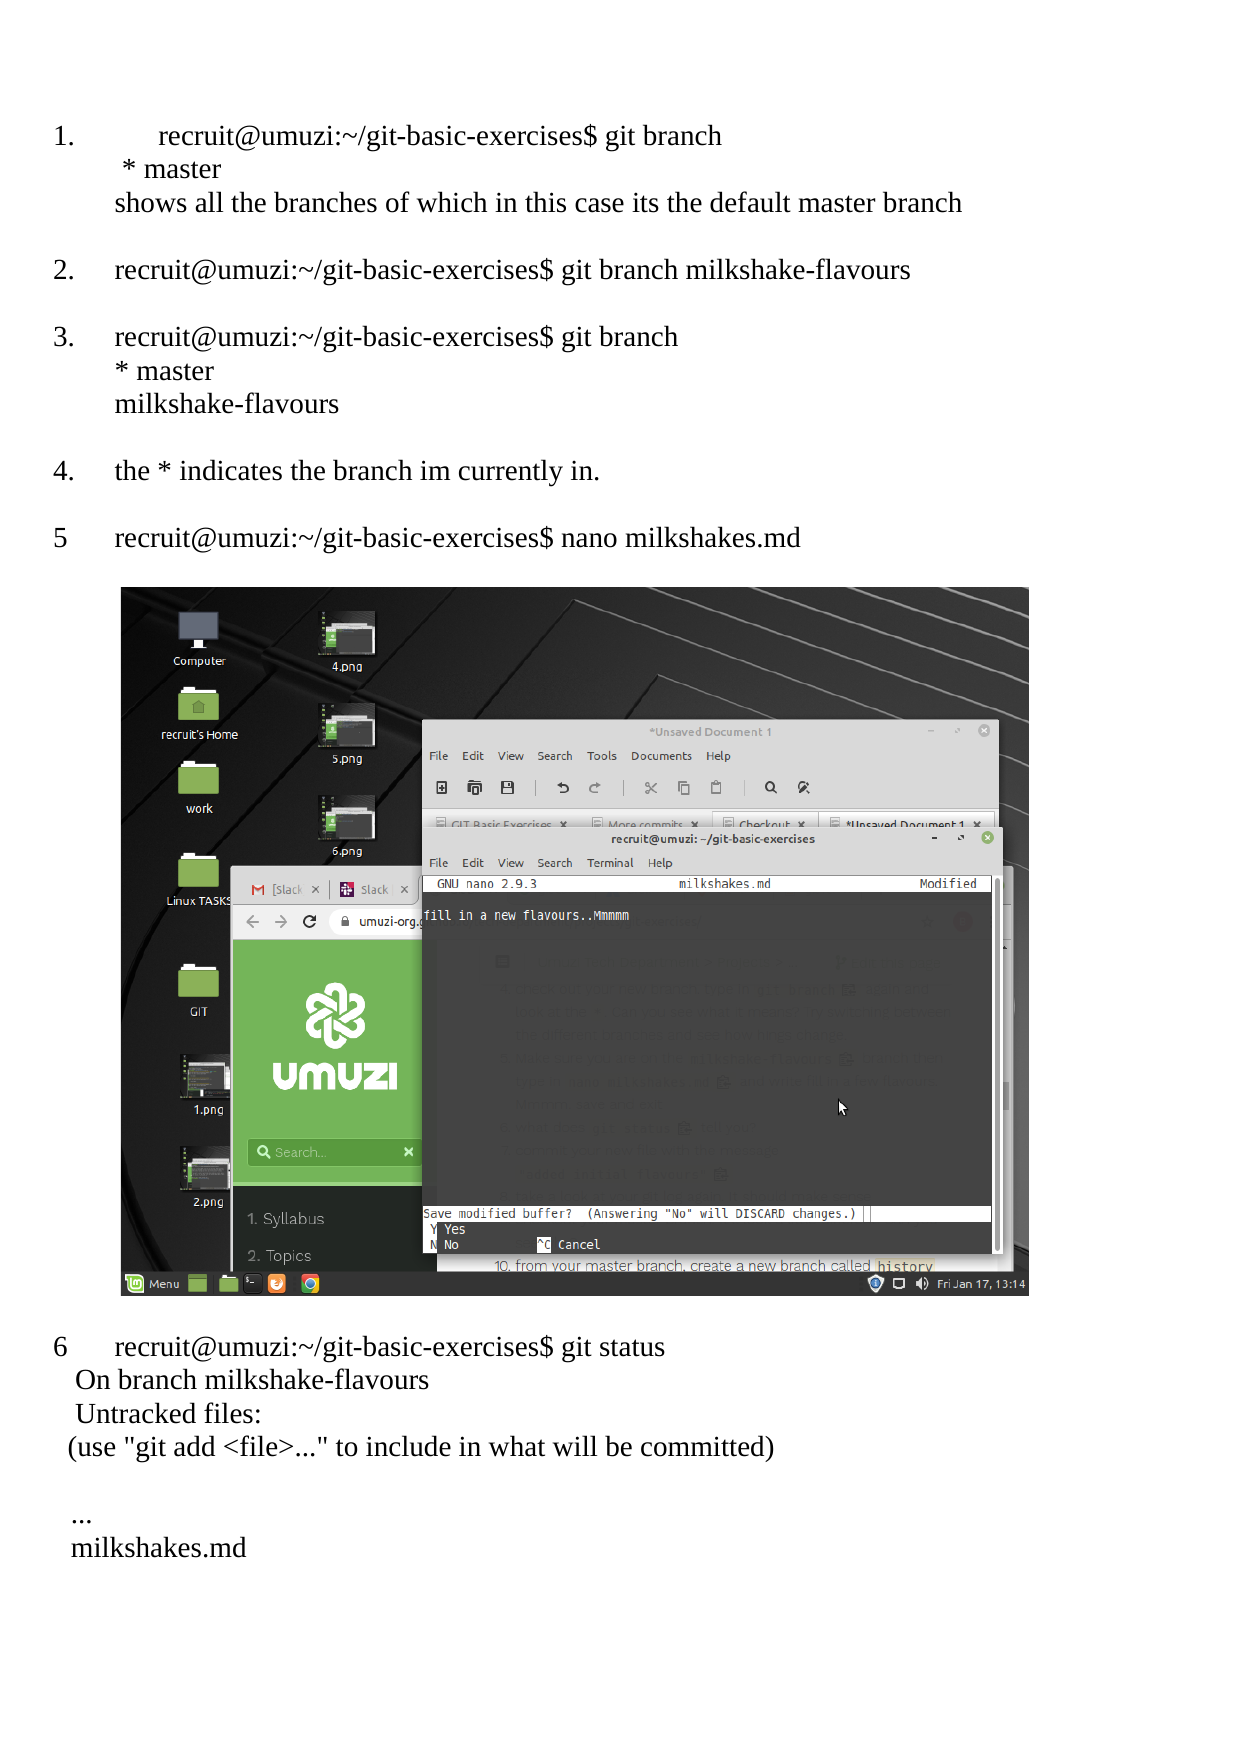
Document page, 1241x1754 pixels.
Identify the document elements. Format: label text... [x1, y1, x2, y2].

text 4. the * indicates the branch im currently in. [53, 453, 1123, 487]
text (use "git add <file>..." to include in what will be committed) [53, 1429, 1123, 1463]
text 6 recruit@umuzi:~/git-basic-exercises$ git status [53, 1329, 1123, 1362]
text * master [53, 353, 1123, 386]
text shows all the branches of which in this case its the default master branch [53, 185, 1123, 219]
text milkshakes.md [53, 1530, 1123, 1563]
text On branch milkshake-flavours [53, 1362, 1123, 1396]
text 3. recruit@umuzi:~/git-basic-exercises$ git branch [53, 319, 1123, 353]
text 5 recruit@umuzi:~/git-basic-exercises$ nano milkshakes.md [53, 521, 1123, 554]
text * master [53, 152, 1123, 185]
text ... [53, 1496, 1123, 1530]
text Untracked files: [53, 1396, 1123, 1429]
text milkshake-flavours [53, 386, 1123, 420]
text 1. recruit@umuzi:~/git-basic-exercises$ git branch [53, 118, 1123, 152]
text 2. recruit@umuzi:~/git-basic-exercises$ git branch milkshake-flavours [53, 252, 1123, 286]
picture [120, 587, 1029, 1296]
